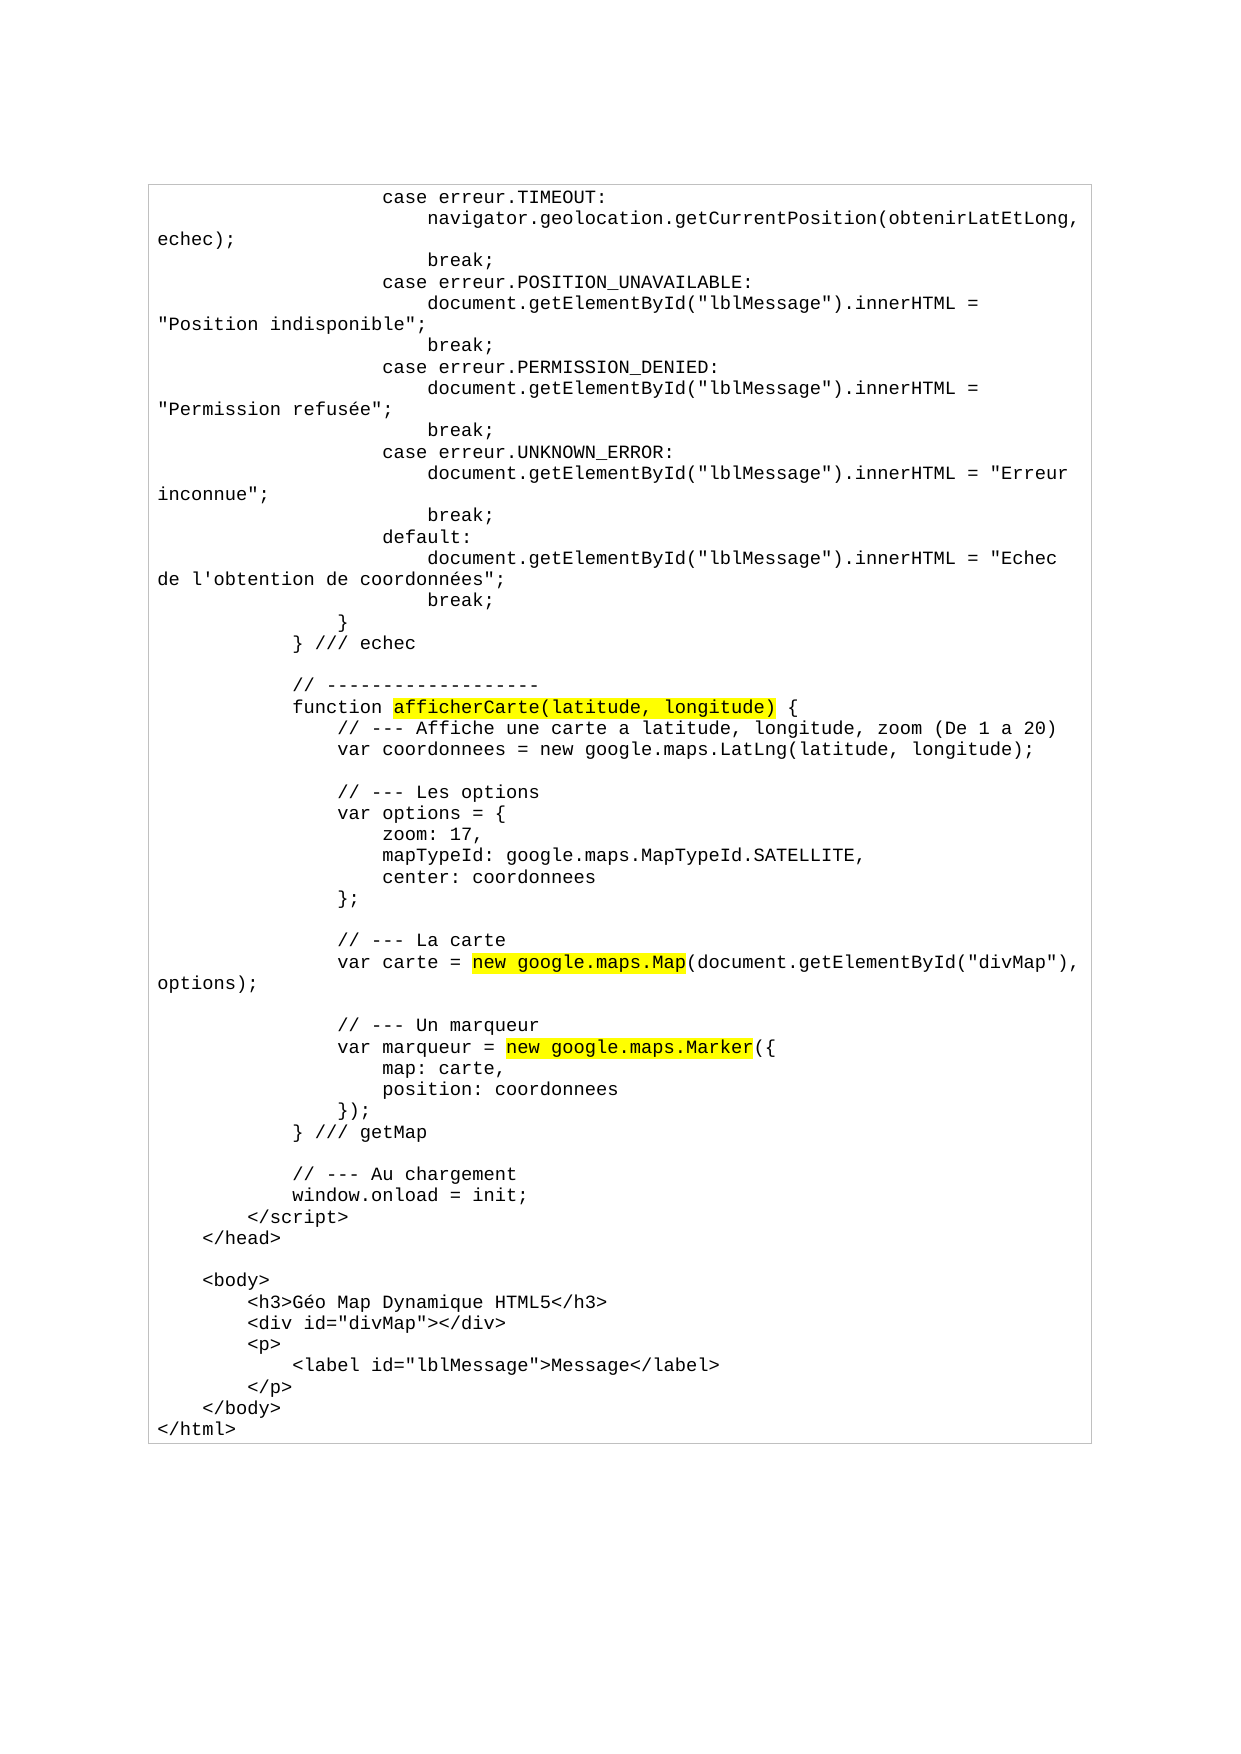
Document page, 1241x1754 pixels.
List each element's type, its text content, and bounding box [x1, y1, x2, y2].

text var options = { [149, 801, 1091, 822]
text zoom: 17, [149, 822, 1091, 843]
text }); [149, 1098, 1091, 1119]
text } /// getMap [149, 1119, 1091, 1144]
text document.getElementById("lblMessage").innerHTML = "Echec de l'obtention de coordonnées"; [149, 546, 1091, 588]
text break; [149, 333, 1091, 354]
text map: carte, [149, 1056, 1091, 1077]
text function afficherCarte(latitude, longitude) { [149, 694, 1091, 716]
text case erreur.UNKNOWN_ERROR: [149, 439, 1091, 461]
text </html> [149, 1417, 1091, 1443]
text var marqueur = new google.maps.Marker({ [149, 1034, 1091, 1056]
text <div id="divMap"></div> [149, 1311, 1091, 1332]
text <label id="lblMessage">Message</label> [149, 1353, 1091, 1374]
text navigator.geolocation.getCurrentPosition(obtenirLatEtLong, echec); [149, 206, 1091, 248]
text // --- Affiche une carte a latitude, longitude, zoom (De 1 a 20) [149, 716, 1091, 737]
text center: coordonnees [149, 864, 1091, 886]
text // --- Un marqueur [149, 1013, 1091, 1034]
text document.getElementById("lblMessage").innerHTML = "Permission refusée"; [149, 376, 1091, 418]
text window.onload = init; [149, 1183, 1091, 1204]
text } [149, 609, 1091, 631]
text <p> [149, 1332, 1091, 1353]
text </p> [149, 1374, 1091, 1396]
text break; [149, 418, 1091, 439]
text break; [149, 503, 1091, 524]
text </head> [149, 1226, 1091, 1250]
text break; [149, 588, 1091, 609]
text var coordonnees = new google.maps.LatLng(latitude, longitude); [149, 737, 1091, 761]
text // --- Les options [149, 779, 1091, 801]
text document.getElementById("lblMessage").innerHTML = "Position indisponible"; [149, 291, 1091, 333]
text case erreur.TIMEOUT: [149, 185, 1091, 206]
text break; [149, 248, 1091, 269]
text </script> [149, 1204, 1091, 1226]
text case erreur.PERMISSION_DENIED: [149, 354, 1091, 376]
text case erreur.POSITION_UNAVAILABLE: [149, 269, 1091, 291]
text default: [149, 524, 1091, 546]
text } /// echec [149, 631, 1091, 655]
text var carte = new google.maps.Map(document.getElementById("divMap"), options); [149, 949, 1091, 995]
text // --- Au chargement [149, 1162, 1091, 1183]
text <body> [149, 1268, 1091, 1289]
text <h3>Géo Map Dynamique HTML5</h3> [149, 1289, 1091, 1311]
text // --- La carte [149, 928, 1091, 949]
text document.getElementById("lblMessage").innerHTML = "Erreur inconnue"; [149, 461, 1091, 503]
text </body> [149, 1396, 1091, 1417]
text position: coordonnees [149, 1077, 1091, 1098]
text mapTypeId: google.maps.MapTypeId.SATELLITE, [149, 843, 1091, 864]
text // ------------------- [149, 673, 1091, 694]
text }; [149, 886, 1091, 910]
